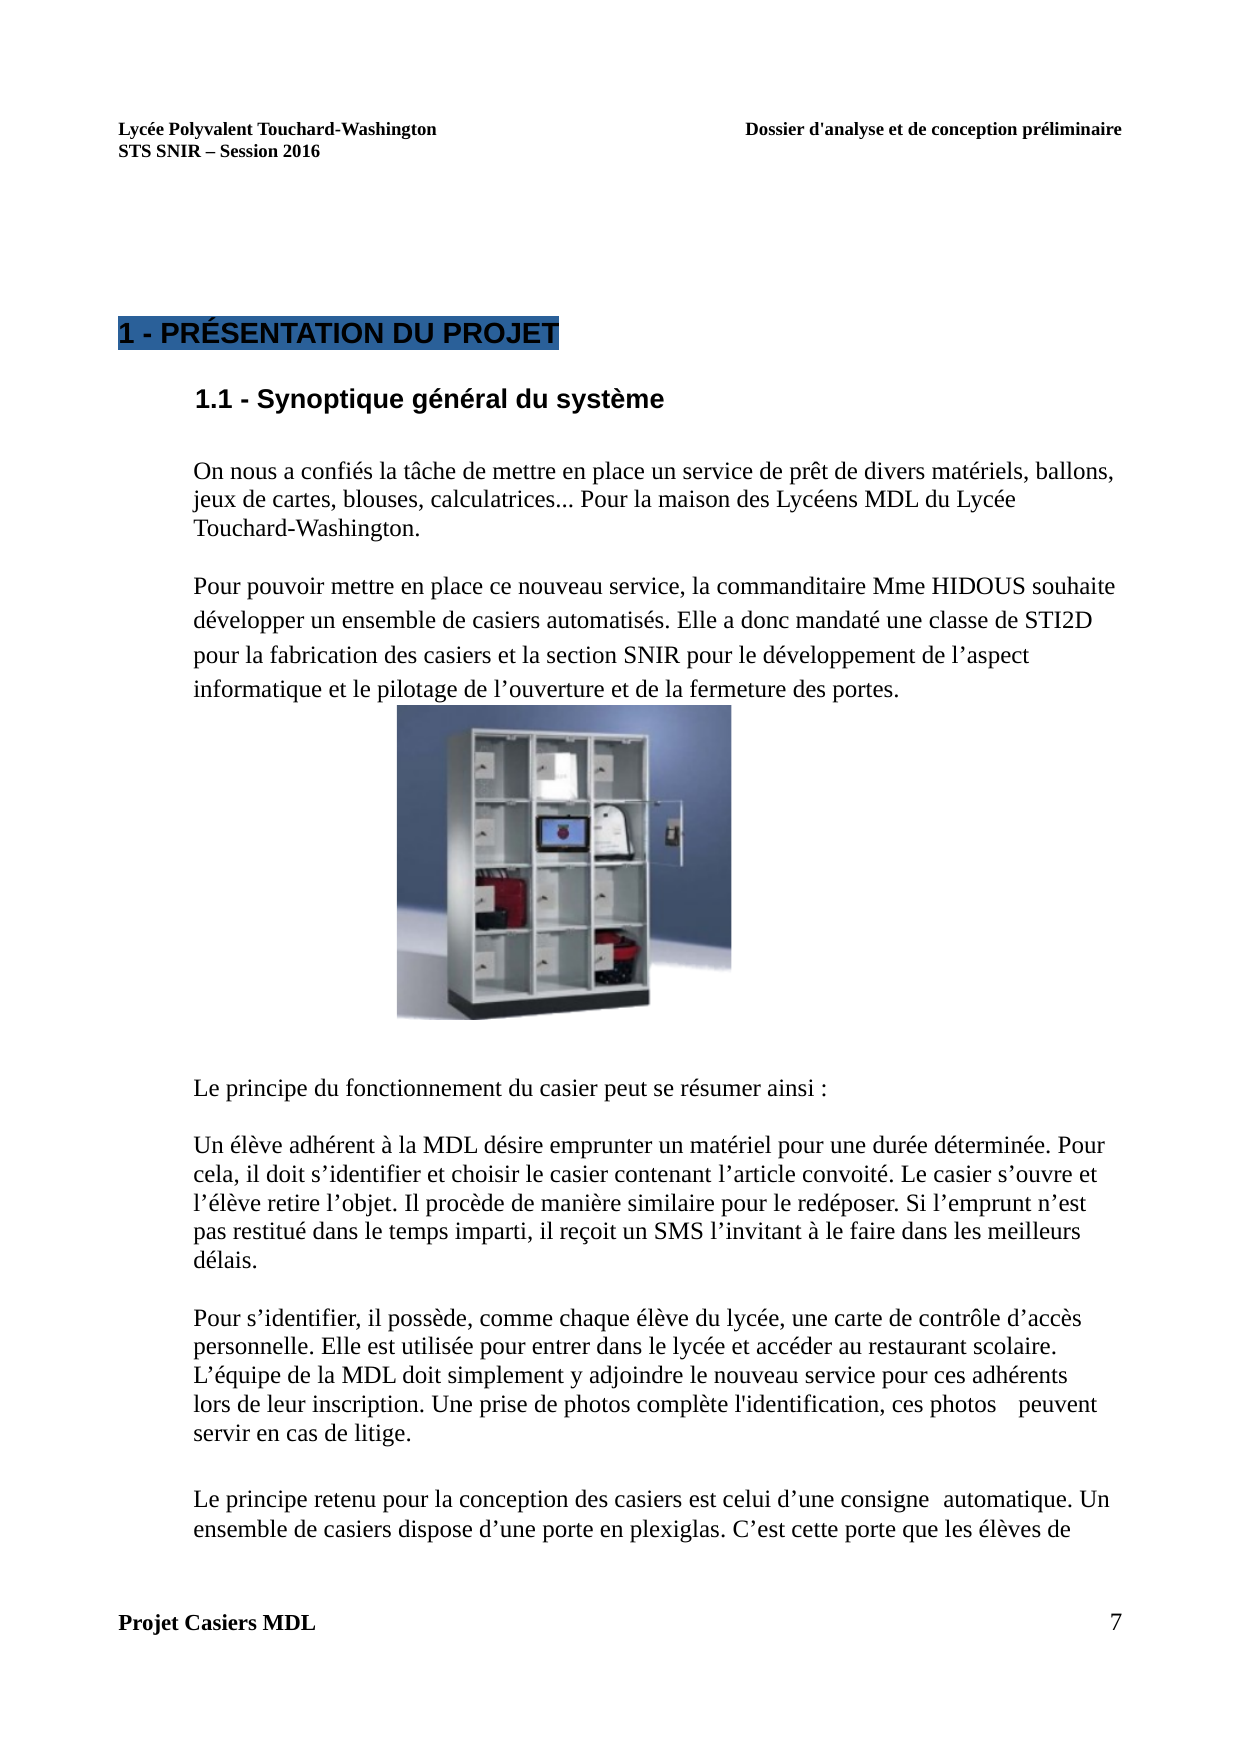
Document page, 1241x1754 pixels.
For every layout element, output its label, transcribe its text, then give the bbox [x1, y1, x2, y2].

text On nous a confiés la tâche de mettre en place un service de prêt de divers matériels, ballons, jeux de cartes, blouses, calculatrices... Pour la maison des Lycéens MDL du Lycée Touchard-Washington. [118, 456, 1122, 542]
subtitle 1.1 - Synoptique général du système [195, 383, 1122, 414]
text Le principe du fonctionnement du casier peut se résumer ainsi : [118, 1073, 1122, 1101]
subtitle 1 - PRÉSENTATION DU PROJET [118, 316, 1122, 350]
text Pour pouvoir mettre en place ce nouveau service, la commanditaire Mme HIDOUS souhaite développer un ensemble de casiers automatisés. Elle a donc mandaté une classe de STI2D pour la fabrication des casiers et la section SNIR pour le développement de l’aspect informatique et le pilotage de l’ouverture et de la fermeture des portes. [118, 571, 1122, 703]
text Pour s’identifier, il possède, comme chaque élève du lycée, une carte de contrôle d’accès personnelle. Elle est utilisée pour entrer dans le lycée et accéder au restaurant scolaire. L’équipe de la MDL doit simplement y adjoindre le nouveau service pour ces adhérents lors de leur inscription. Une prise de photos complète l'identification, ces photos peuvent servir en cas de litige. [118, 1303, 1122, 1446]
text Le principe retenu pour la conception des casiers est celui d’une consigne automatique. Un ensemble de casiers dispose d’une porte en plexiglas. C’est cette porte que les élèves de [118, 1481, 1122, 1543]
text Un élève adhérent à la MDL désire emprunter un matériel pour une durée déterminée. Pour cela, il doit s’identifier et choisir le casier contenant l’article convoité. Le casier s’ouvre et l’élève retire l’objet. Il procède de manière similaire pour le redéposer. Si l’emprunt n’est pas restitué dans le temps imparti, il reçoit un SMS l’invitant à le faire dans les meilleurs délais. [118, 1130, 1122, 1274]
picture [396, 705, 732, 1020]
